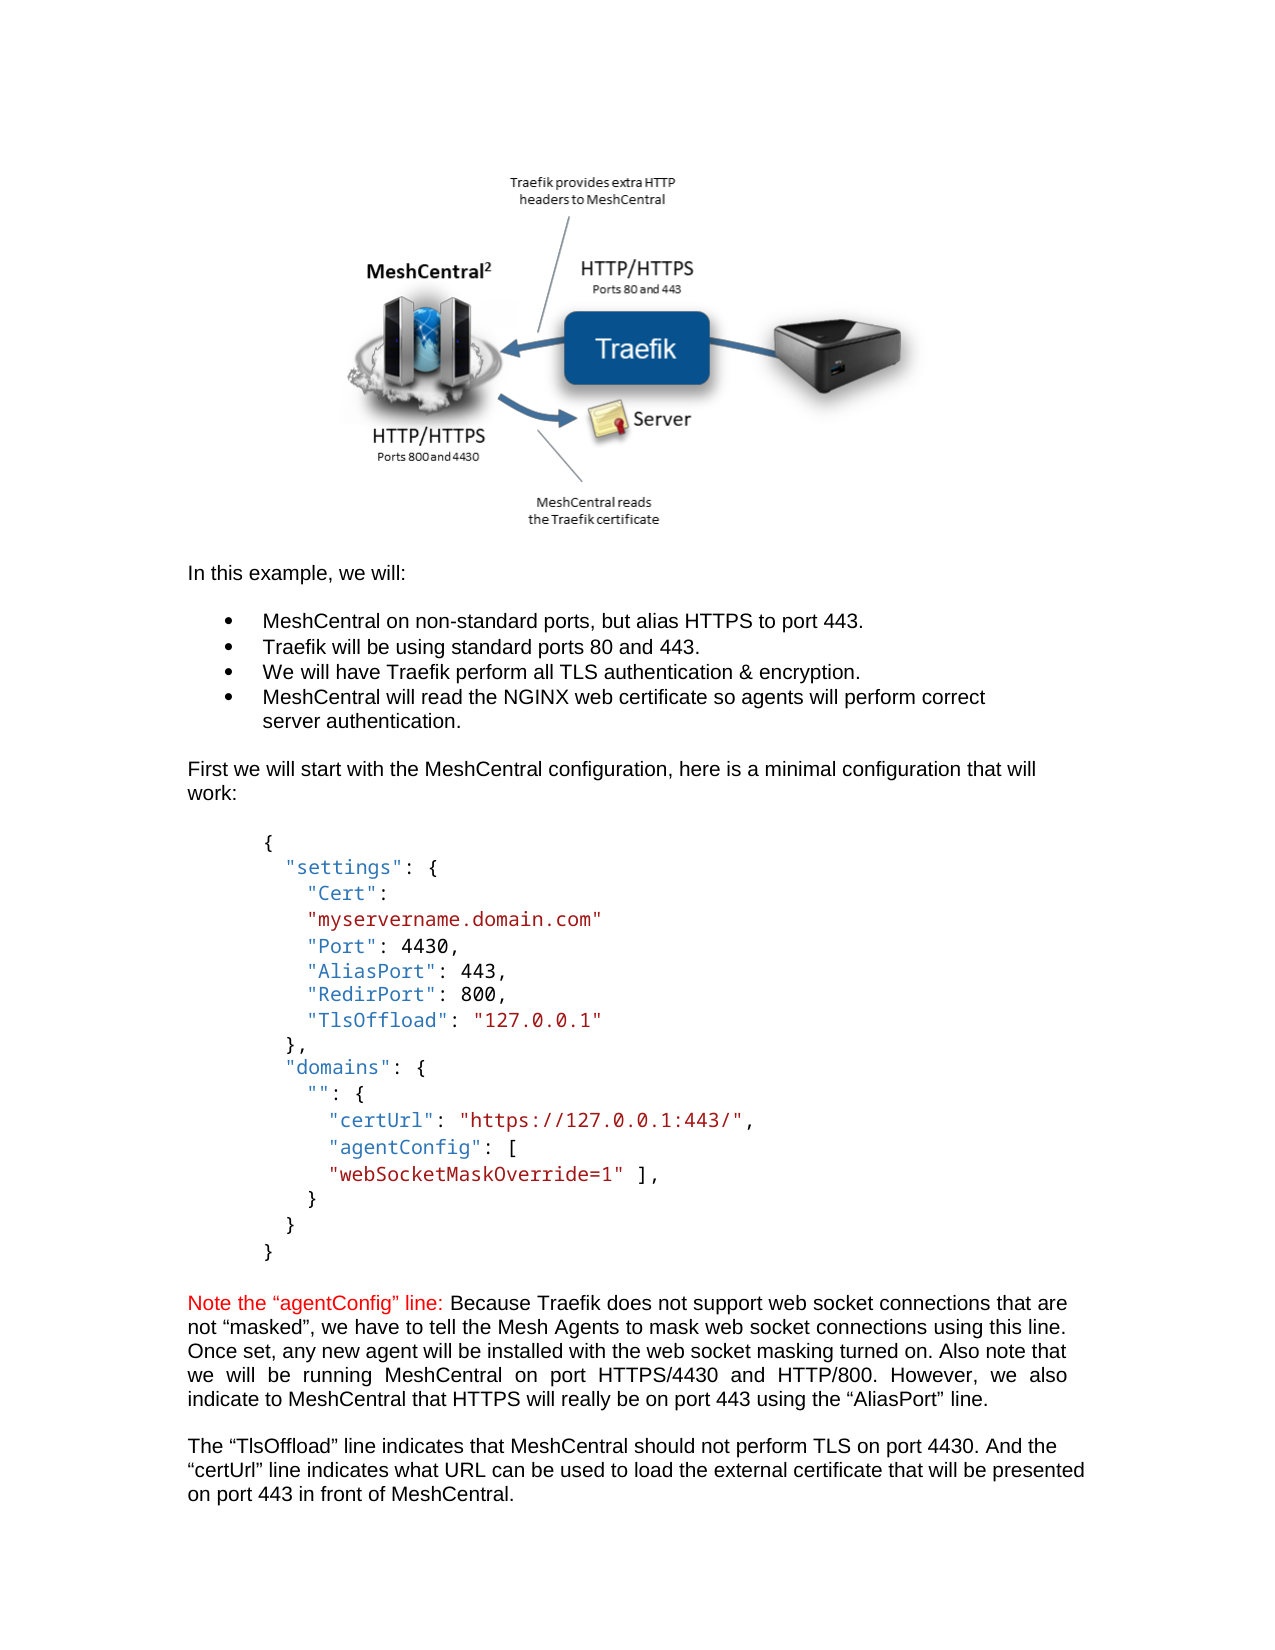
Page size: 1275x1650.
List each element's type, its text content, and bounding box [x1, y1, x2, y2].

text } [262, 1238, 1179, 1264]
text "": { [306, 1079, 1179, 1106]
text The “TlsOffload” line indicates that MeshCentral should not perform TLS on port 4430. And the “certUrl” line indicates what URL can be used to load the external certificate that will be presented on port 443 in front of MeshCentral. [187, 1434, 1092, 1506]
text "AliasPort": 443, [306, 960, 1179, 983]
list MeshCentral on non-standard ports, but alias HTTPS to port 443. [225, 609, 1179, 634]
text First we will start with the MeshCentral configuration, here is a minimal configuration that will work: [187, 756, 1083, 804]
list We will have Traefik perform all TLS authentication & encryption. [225, 659, 1179, 685]
text "settings": { [284, 856, 1179, 879]
text Note the “agentConfig” line: Because Traefik does not support web socket connections that are not “masked”, we have to tell the Mesh Agents to mask web socket connections using this line. Once set, any new agent will be installed with the web socket masking turned on. Also note that we will be running MeshCentral on port HTTPS/4430 and HTTP/800. However, we also indicate to MeshCentral that HTTPS will really be on port 443 using the “AliasPort” line. [187, 1291, 1068, 1410]
text "domains": { [284, 1056, 1179, 1079]
text } [284, 1211, 1179, 1237]
picture [340, 166, 935, 537]
list Traefik will be using standard ports 80 and 443. [225, 634, 1179, 659]
text In this example, we will: [187, 561, 1179, 584]
text "certUrl": "https://127.0.0.1:443/", "agentConfig": [ "webSocketMaskOverride=1" ], [328, 1106, 819, 1187]
text "Cert": "myservername.domain.com" "Port": 4430, [306, 879, 687, 960]
text "TlsOffload": "127.0.0.1" [306, 1006, 1179, 1033]
list MeshCentral will read the NGINX web certificate so agents will perform correct server authentication. [225, 685, 1049, 733]
text }, [284, 1033, 1179, 1056]
text } [306, 1187, 1179, 1211]
text "RedirPort": 800, [306, 983, 1179, 1006]
text { [262, 828, 1179, 856]
